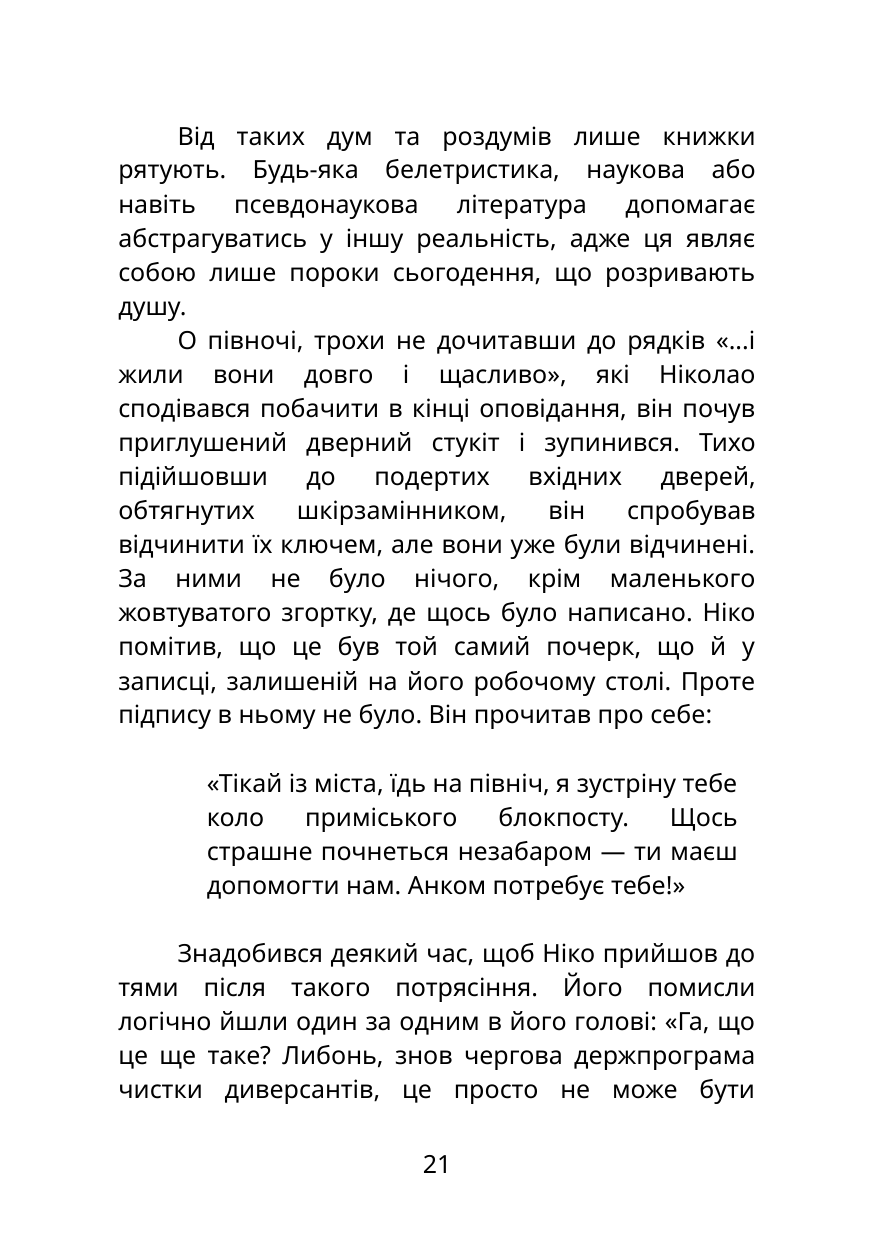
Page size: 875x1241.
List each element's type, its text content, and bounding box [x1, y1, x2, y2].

text О півночі, трохи не дочитавши до рядків «...і жили вони довго і щасливо», які Ніколао сподівався побачити в кінці оповідання, він почув приглушений дверний стукіт і зупинився. Тихо підійшовши до подертих вхідних дверей, обтягнутих шкірзамінником, він спробував відчинити їх ключем, але вони уже були відчинені. За ними не було нічого, крім маленького жовтуватого згортку, де щось було написано. Ніко помітив, що це був той самий почерк, що й у записці, залишеній на його робочому столі. Проте підпису в ньому не було. Він прочитав про себе: [118, 322, 756, 731]
text Знадобився деякий час, щоб Ніко прийшов до тями після такого потрясіння. Його помисли логічно йшли один за одним в його голові: «Га, що це ще таке? Либонь, знов чергова держпрограма чистки диверсантів, це просто не може бути [118, 936, 756, 1106]
text Від таких дум та роздумів лише книжки рятують. Будь-яка белетристика, наукова або навіть псевдонаукова література допомагає абстрагуватись у іншу реальність, адже ця являє собою лише пороки сьогодення, що розривають душу. [118, 118, 756, 322]
text «Тікай із міста, їдь на північ, я зустріну тебе коло приміського блокпосту. Щось страшне почнеться незабаром — ти маєш допомогти нам. Анком потребує тебе!» [207, 765, 738, 902]
